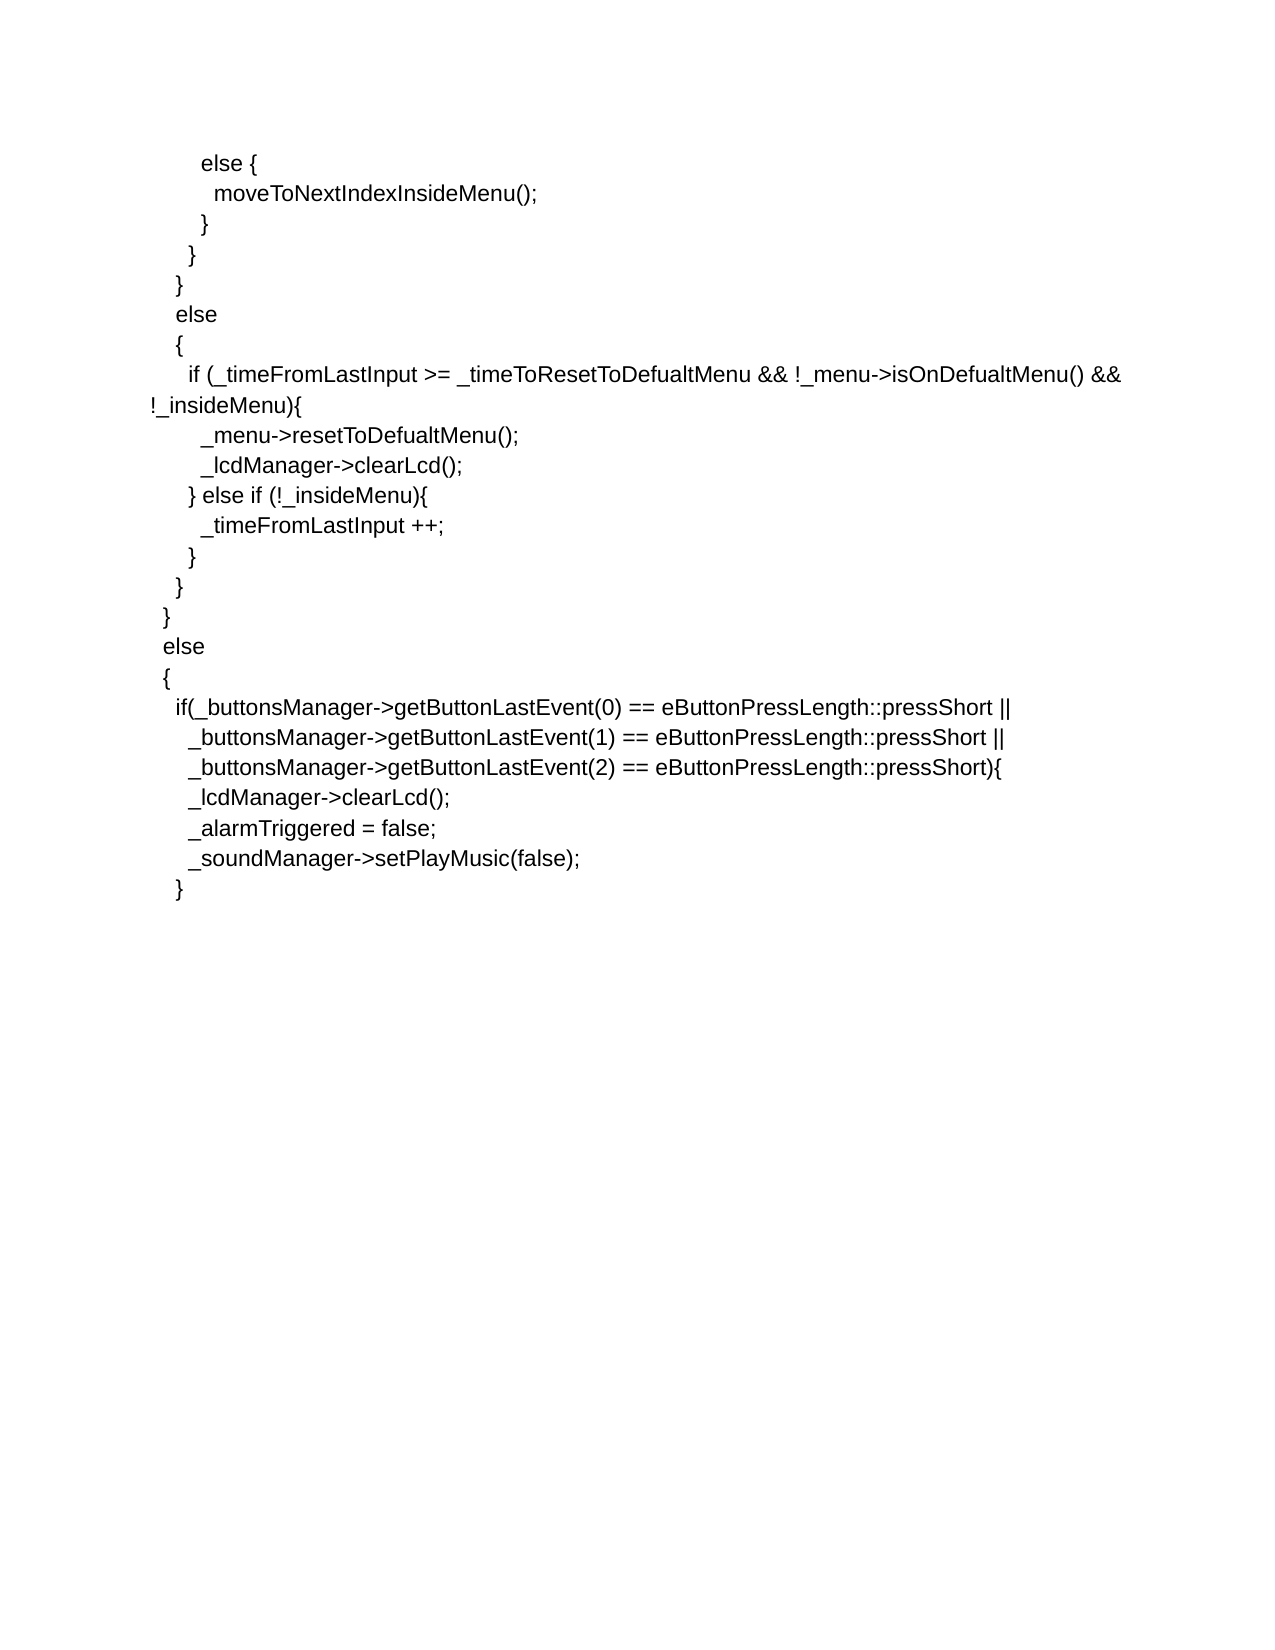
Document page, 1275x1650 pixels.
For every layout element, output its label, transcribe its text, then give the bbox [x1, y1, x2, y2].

text { [150, 663, 1125, 690]
text _menu->resetToDefualtMenu(); [150, 422, 1125, 448]
text } [150, 210, 1125, 237]
text _lcdManager->clearLcd(); [150, 452, 1125, 478]
text _timeFromLastInput ++; [150, 512, 1125, 539]
text _soundManager->setPlayMusic(false); [150, 845, 1125, 871]
text } [150, 271, 1125, 297]
text moveToNextIndexInsideMenu(); [150, 180, 1125, 207]
text } [150, 573, 1125, 599]
text _buttonsManager->getButtonLastEvent(1) == eButtonPressLength::pressShort || [150, 724, 1125, 750]
text } [150, 875, 1125, 901]
text } [150, 241, 1125, 267]
text _buttonsManager->getButtonLastEvent(2) == eButtonPressLength::pressShort){ [150, 754, 1125, 781]
text if (_timeFromLastInput >= _timeToResetToDefualtMenu && !_menu->isOnDefualtMenu() && !_insideMenu){ [150, 361, 1125, 418]
text } [150, 543, 1125, 569]
text else [150, 301, 1125, 327]
text else { [150, 150, 1125, 176]
text } [150, 603, 1125, 629]
text _alarmTriggered = false; [150, 814, 1125, 841]
text else [150, 633, 1125, 660]
text } else if (!_insideMenu){ [150, 482, 1125, 509]
text { [150, 331, 1125, 358]
text _lcdManager->clearLcd(); [150, 784, 1125, 811]
text if(_buttonsManager->getButtonLastEvent(0) == eButtonPressLength::pressShort || [150, 694, 1125, 720]
